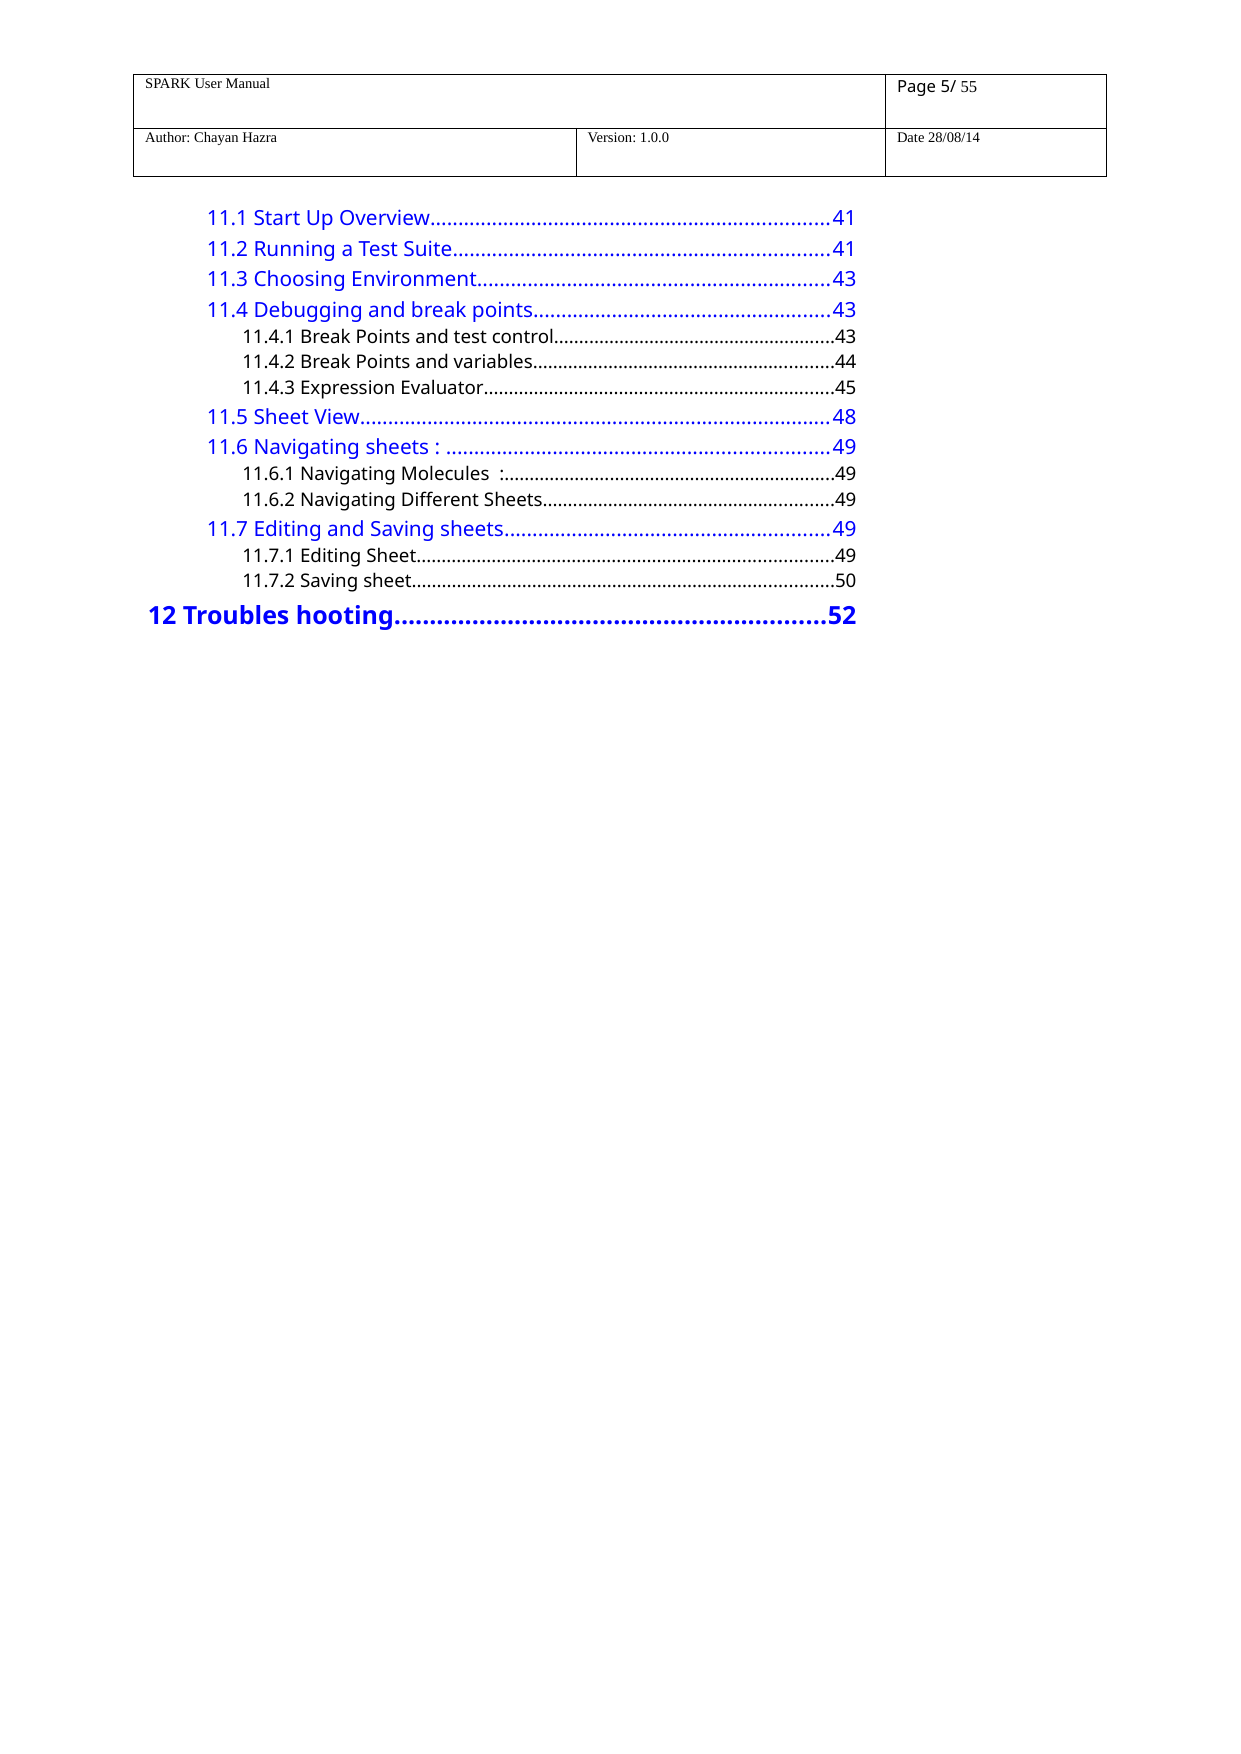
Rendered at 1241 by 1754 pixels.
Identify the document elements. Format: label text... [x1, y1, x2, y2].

subtitle 11.6.1 Navigating Molecules : 49 [242, 461, 856, 486]
text 12 Troubles hooting. 52 [148, 597, 856, 632]
subtitle 11.3 Choosing Environment 43 [207, 264, 856, 293]
subtitle 11.1 Start Up Overview 41 [207, 203, 856, 232]
subtitle 11.7.2 Saving sheet 50 [242, 568, 856, 593]
subtitle 11.2 Running a Test Suite 41 [207, 234, 856, 262]
subtitle 11.4.3 Expression Evaluator 45 [242, 374, 856, 400]
subtitle 11.7 Editing and Saving sheets 49 [207, 514, 856, 542]
subtitle 11.6.2 Navigating Different Sheets 49 [242, 486, 856, 512]
subtitle 11.4 Debugging and break points 43 [207, 295, 856, 323]
subtitle 11.6 Navigating sheets : 49 [207, 432, 856, 461]
subtitle 11.5 Sheet View 48 [207, 402, 856, 430]
subtitle 11.4.1 Break Points and test control 43 [242, 323, 856, 349]
subtitle 11.7.1 Editing Sheet 49 [242, 542, 856, 568]
subtitle 11.4.2 Break Points and variables 44 [242, 349, 856, 374]
